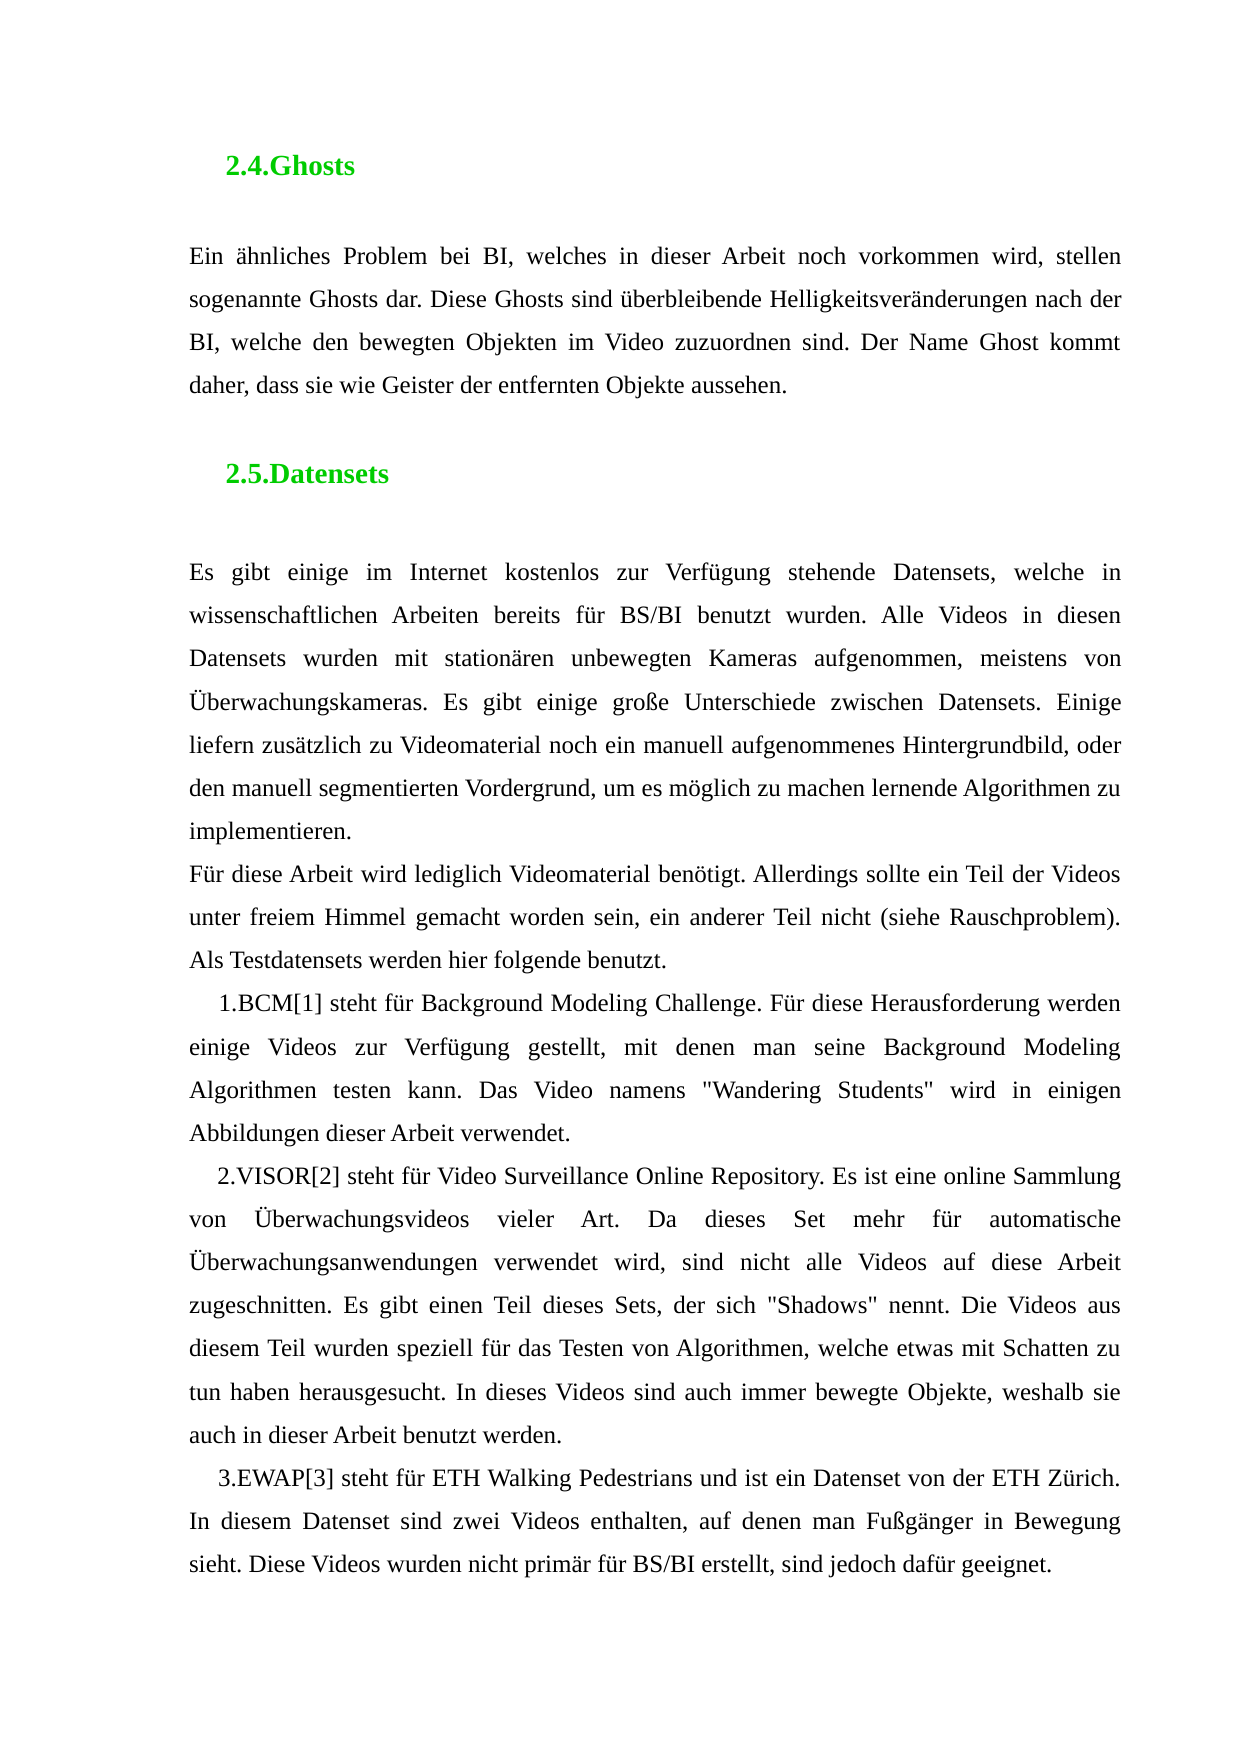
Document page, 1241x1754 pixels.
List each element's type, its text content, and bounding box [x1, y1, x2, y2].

text Für diese Arbeit wird lediglich Videomaterial benötigt. Allerdings sollte ein Teil der Videos unter freiem Himmel gemacht worden sein, ein anderer Teil nicht (siehe Rauschproblem). Als Testdatensets werden hier folgende benutzt. [189, 859, 1122, 974]
text 2.VISOR[2] steht für Video Surveillance Online Repository. Es ist eine online Sammlung von Überwachungsvideos vieler Art. Da dieses Set mehr für automatische Überwachungsanwendungen verwendet wird, sind nicht alle Videos auf diese Arbeit zugeschnitten. Es gibt einen Teil dieses Sets, der sich "Shadows" nennt. Die Videos aus diesem Teil wurden speziell für das Testen von Algorithmen, welche etwas mit Schatten zu tun haben herausgesucht. In dieses Videos sind auch immer bewegte Objekte, weshalb sie auch in dieser Arbeit benutzt werden. [189, 1161, 1122, 1448]
text 2.5.Datensets [189, 457, 1122, 490]
text 2.4.Ghosts [189, 148, 1122, 181]
text 1.BCM[1] steht für Background Modeling Challenge. Für diese Herausforderung werden einige Videos zur Verfügung gestellt, mit denen man seine Background Modeling Algorithmen testen kann. Das Video namens "Wandering Students" wird in einigen Abbildungen dieser Arbeit verwendet. [189, 988, 1122, 1147]
text Ein ähnliches Problem bei BI, welches in dieser Arbeit noch vorkommen wird, stellen sogenannte Ghosts dar. Diese Ghosts sind überbleibende Helligkeitsveränderungen nach der BI, welche den bewegten Objekten im Video zuzuordnen sind. Der Name Ghost kommt daher, dass sie wie Geister der entfernten Objekte aussehen. [189, 241, 1122, 399]
text 3.EWAP[3] steht für ETH Walking Pedestrians und ist ein Datenset von der ETH Zürich. In diesem Datenset sind zwei Videos enthalten, auf denen man Fußgänger in Bewegung sieht. Diese Videos wurden nicht primär für BS/BI erstellt, sind jedoch dafür geeignet. [189, 1463, 1122, 1578]
text Es gibt einige im Internet kostenlos zur Verfügung stehende Datensets, welche in wissenschaftlichen Arbeiten bereits für BS/BI benutzt wurden. Alle Videos in diesen Datensets wurden mit stationären unbewegten Kameras aufgenommen, meistens von Überwachungskameras. Es gibt einige große Unterschiede zwischen Datensets. Einige liefern zusätzlich zu Videomaterial noch ein manuell aufgenommenes Hintergrundbild, oder den manuell segmentierten Vordergrund, um es möglich zu machen lernende Algorithmen zu implementieren. [189, 557, 1122, 845]
